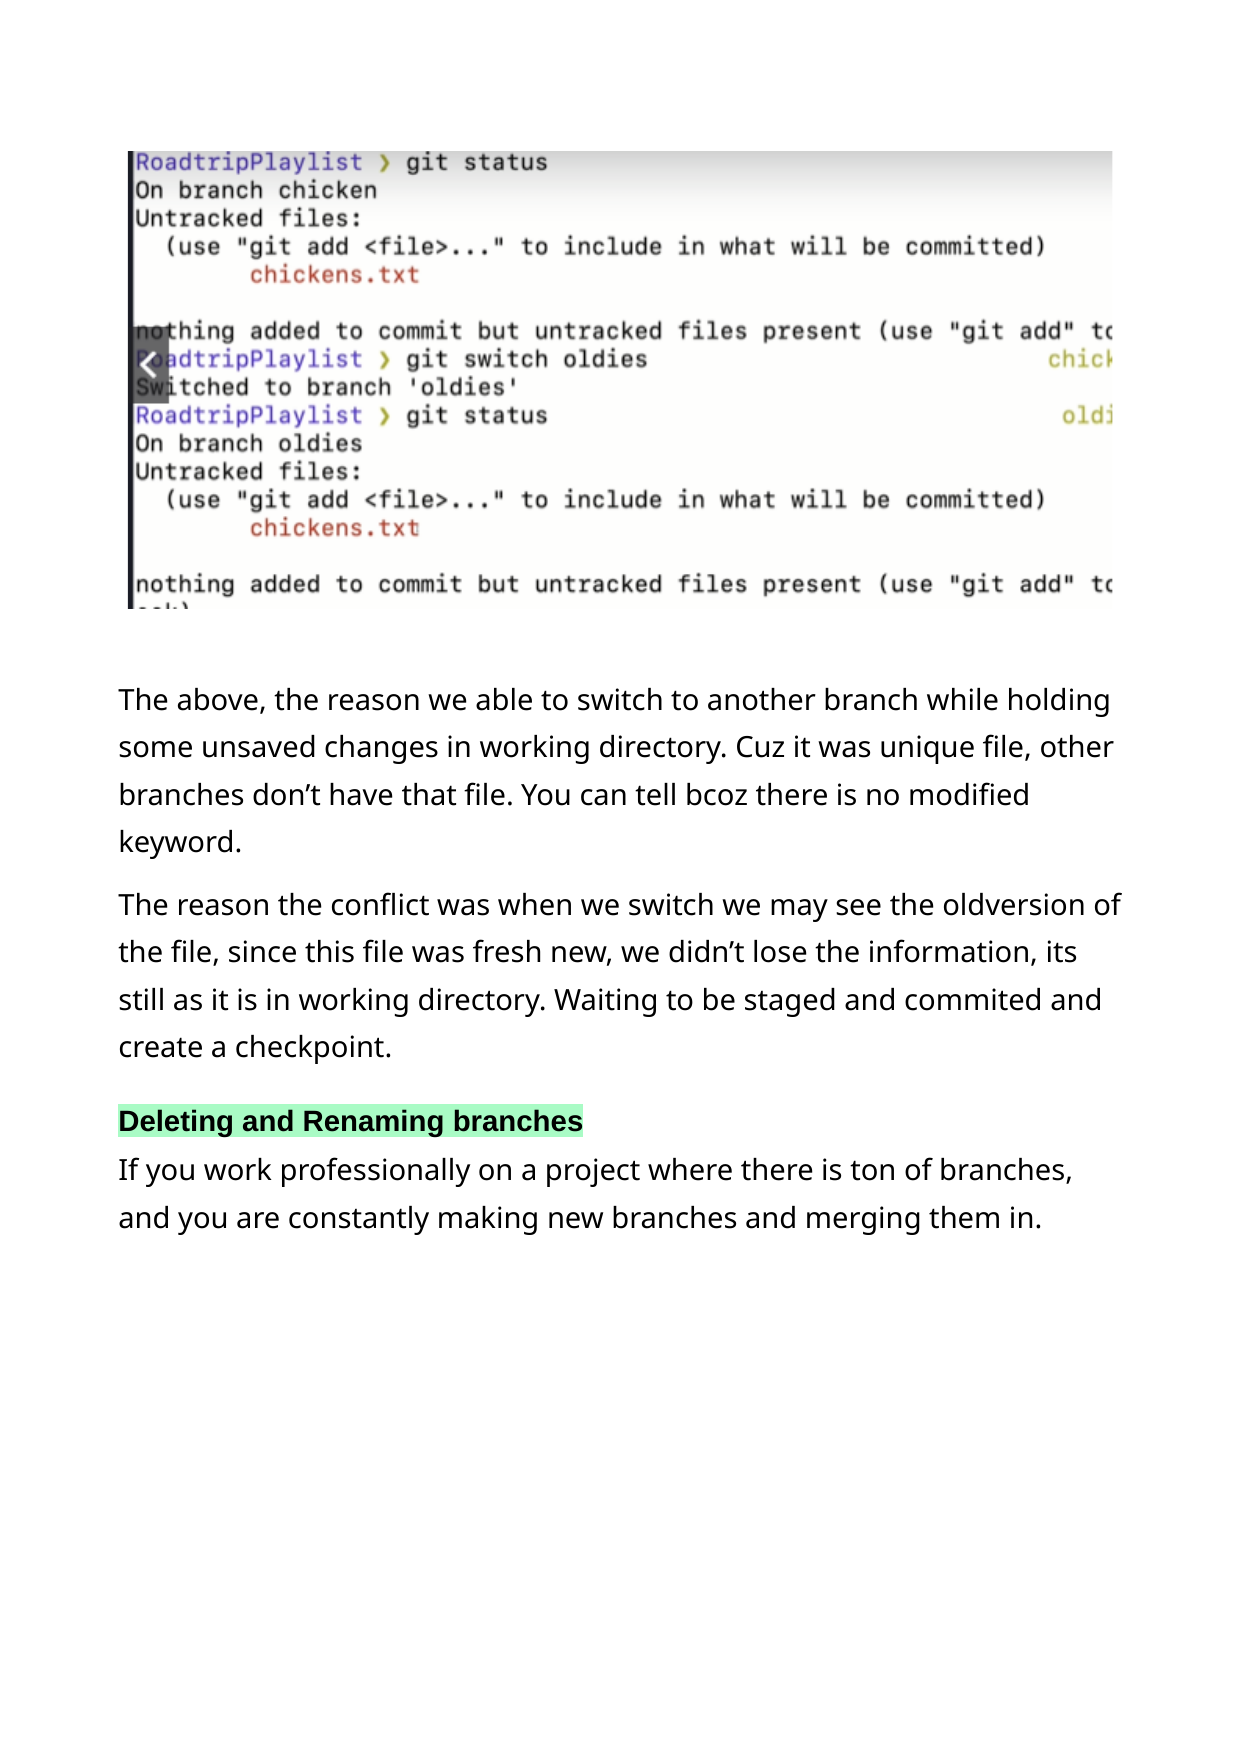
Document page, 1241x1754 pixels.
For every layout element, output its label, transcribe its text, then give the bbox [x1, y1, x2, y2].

text The reason the conflict was when we switch we may see the oldversion of the file, since this file was fresh new, we didn’t lose the information, its still as it is in working directory. Waiting to be staged and commited and create a checkpoint. [118, 884, 1122, 1066]
subtitle Deleting and Renaming branches [118, 1103, 1122, 1137]
text If you work professionally on a project where there is ton of branches, and you are constantly making new branches and merging them in. [118, 1150, 1122, 1237]
picture [127, 151, 1113, 609]
text The above, the reason we able to switch to another branch while holding some unsaved changes in working directory. Cuz it was unique file, other branches don’t have that file. You can tell bcoz there is no modified keyword. [118, 679, 1122, 861]
